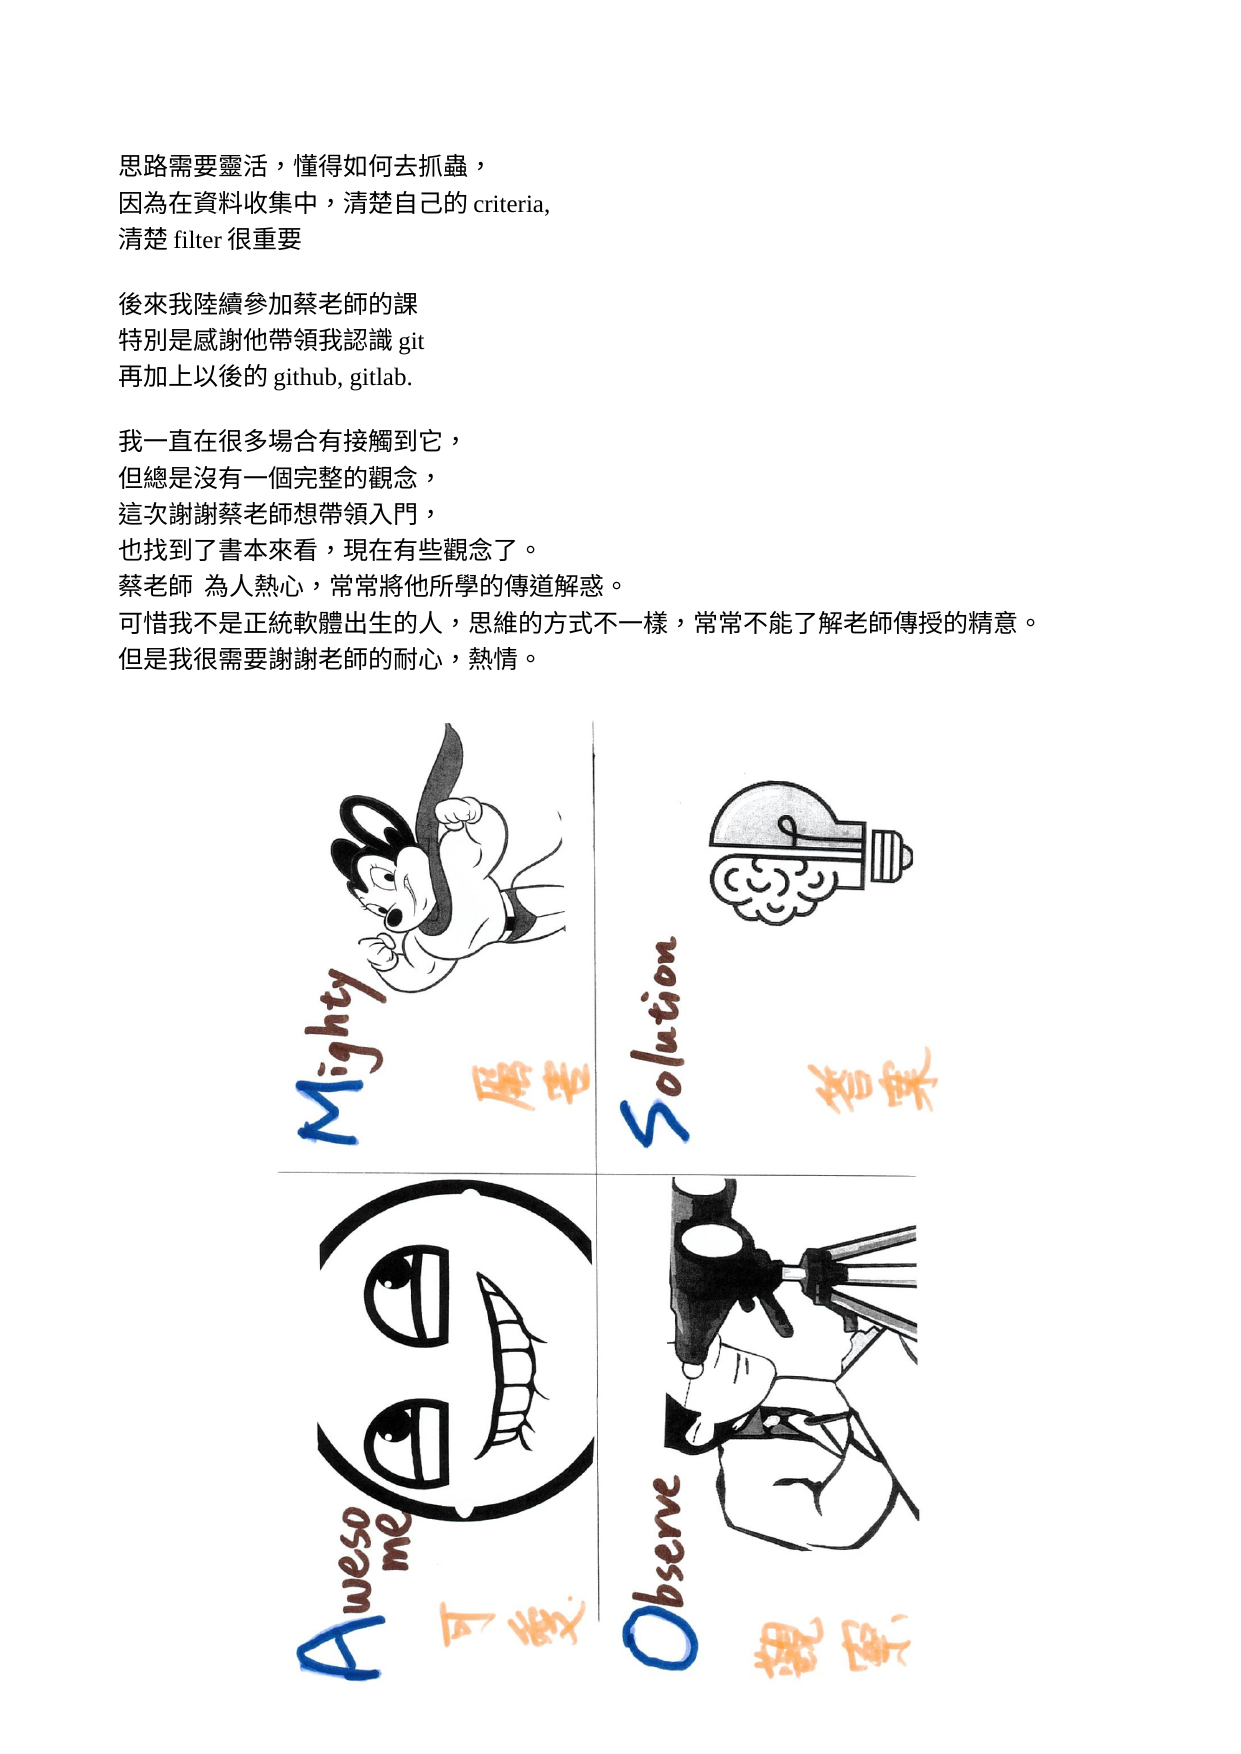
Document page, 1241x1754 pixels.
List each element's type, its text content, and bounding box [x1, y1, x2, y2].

text 思路需要靈活，懂得如何去抓蟲， 因為在資料收集中，清楚自己的criteria, 清楚filter很重要 後來我陸續參加蔡老師的課 特別是感謝他帶領我認識git 再加上以後的github, gitlab. 我一直在很多場合有接觸到它， 但總是沒有一個完整的觀念， 這次謝謝蔡老師想帶領入門， 也找到了書本來看，現在有些觀念了。 蔡老師 為人熱心，常常將他所學的傳道解惑。 可惜我不是正統軟體出生的人，思維的方式不一樣，常常不能了解老師傳授的精意。 但是我很需要謝謝老師的耐心，熱情。 [118, 118, 1122, 676]
picture [268, 704, 972, 1699]
